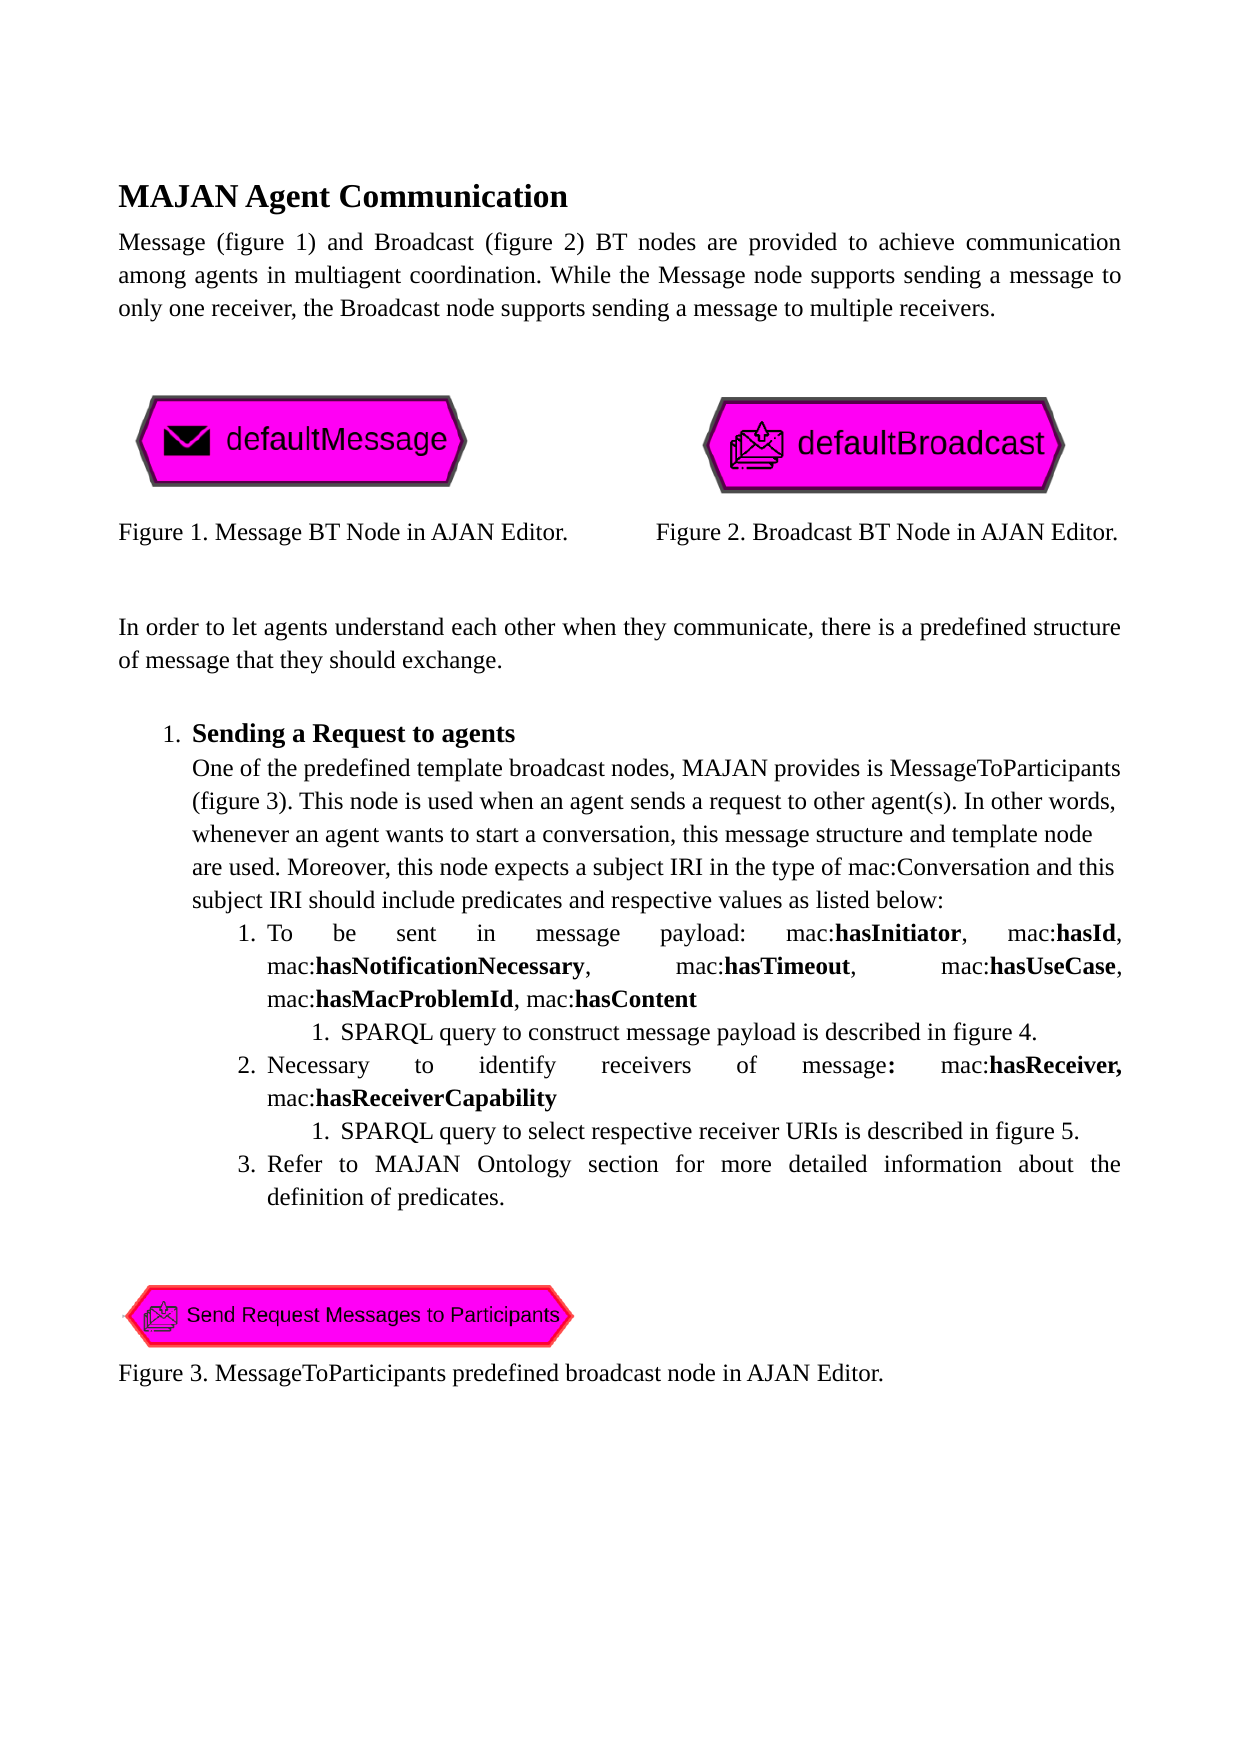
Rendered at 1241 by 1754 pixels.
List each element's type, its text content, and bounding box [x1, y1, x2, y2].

picture [689, 389, 1074, 499]
list Necessary to identify receivers of message: mac:hasReceiver, mac:hasReceiverCapability [237, 1050, 1122, 1112]
picture [122, 1279, 575, 1351]
picture [120, 388, 477, 493]
list Sending a Request to agents One of the predefined template broadcast nodes, MAJAN provides is MessageToParticipants (figure 3). This node is used when an agent sends a request to other agent(s). In other words, whenever an agent wants to start a conversation, this message structure and template node are used. Moreover, this node expects a subject IRI in the type of mac:Conversation and this subject IRI should include predicates and respective values as listed below: [162, 717, 1122, 914]
text Figure 3. MessageToParticipants predefined broadcast node in AJAN Editor. [118, 1358, 1122, 1387]
text In order to let agents understand each other when they communicate, there is a predefined structure of message that they should exchange. [118, 612, 1122, 674]
list SPARQL query to construct message payload is described in figure 4. [311, 1017, 1122, 1046]
text Figure 1. Message BT Node in AJAN Editor. Figure 2. Broadcast BT Node in AJAN Editor. [118, 517, 1122, 545]
list To be sent in message payload: mac:hasInitiator, mac:hasId, mac:hasNotificationNecessary, mac:hasTimeout, mac:hasUseCase, mac:hasMacProblemId, mac:hasContent [237, 918, 1122, 1013]
text Message (figure 1) and Broadcast (figure 2) BT nodes are provided to achieve communication among agents in multiagent coordination. While the Message node supports sending a message to only one receiver, the Broadcast node supports sending a message to multiple receivers. [118, 227, 1122, 322]
list SPARQL query to select respective receiver URIs is described in figure 5. [311, 1116, 1122, 1145]
list Refer to MAJAN Ontology section for more detailed information about the definition of predicates. [237, 1149, 1122, 1211]
subtitle MAJAN Agent Communication [118, 176, 1122, 215]
